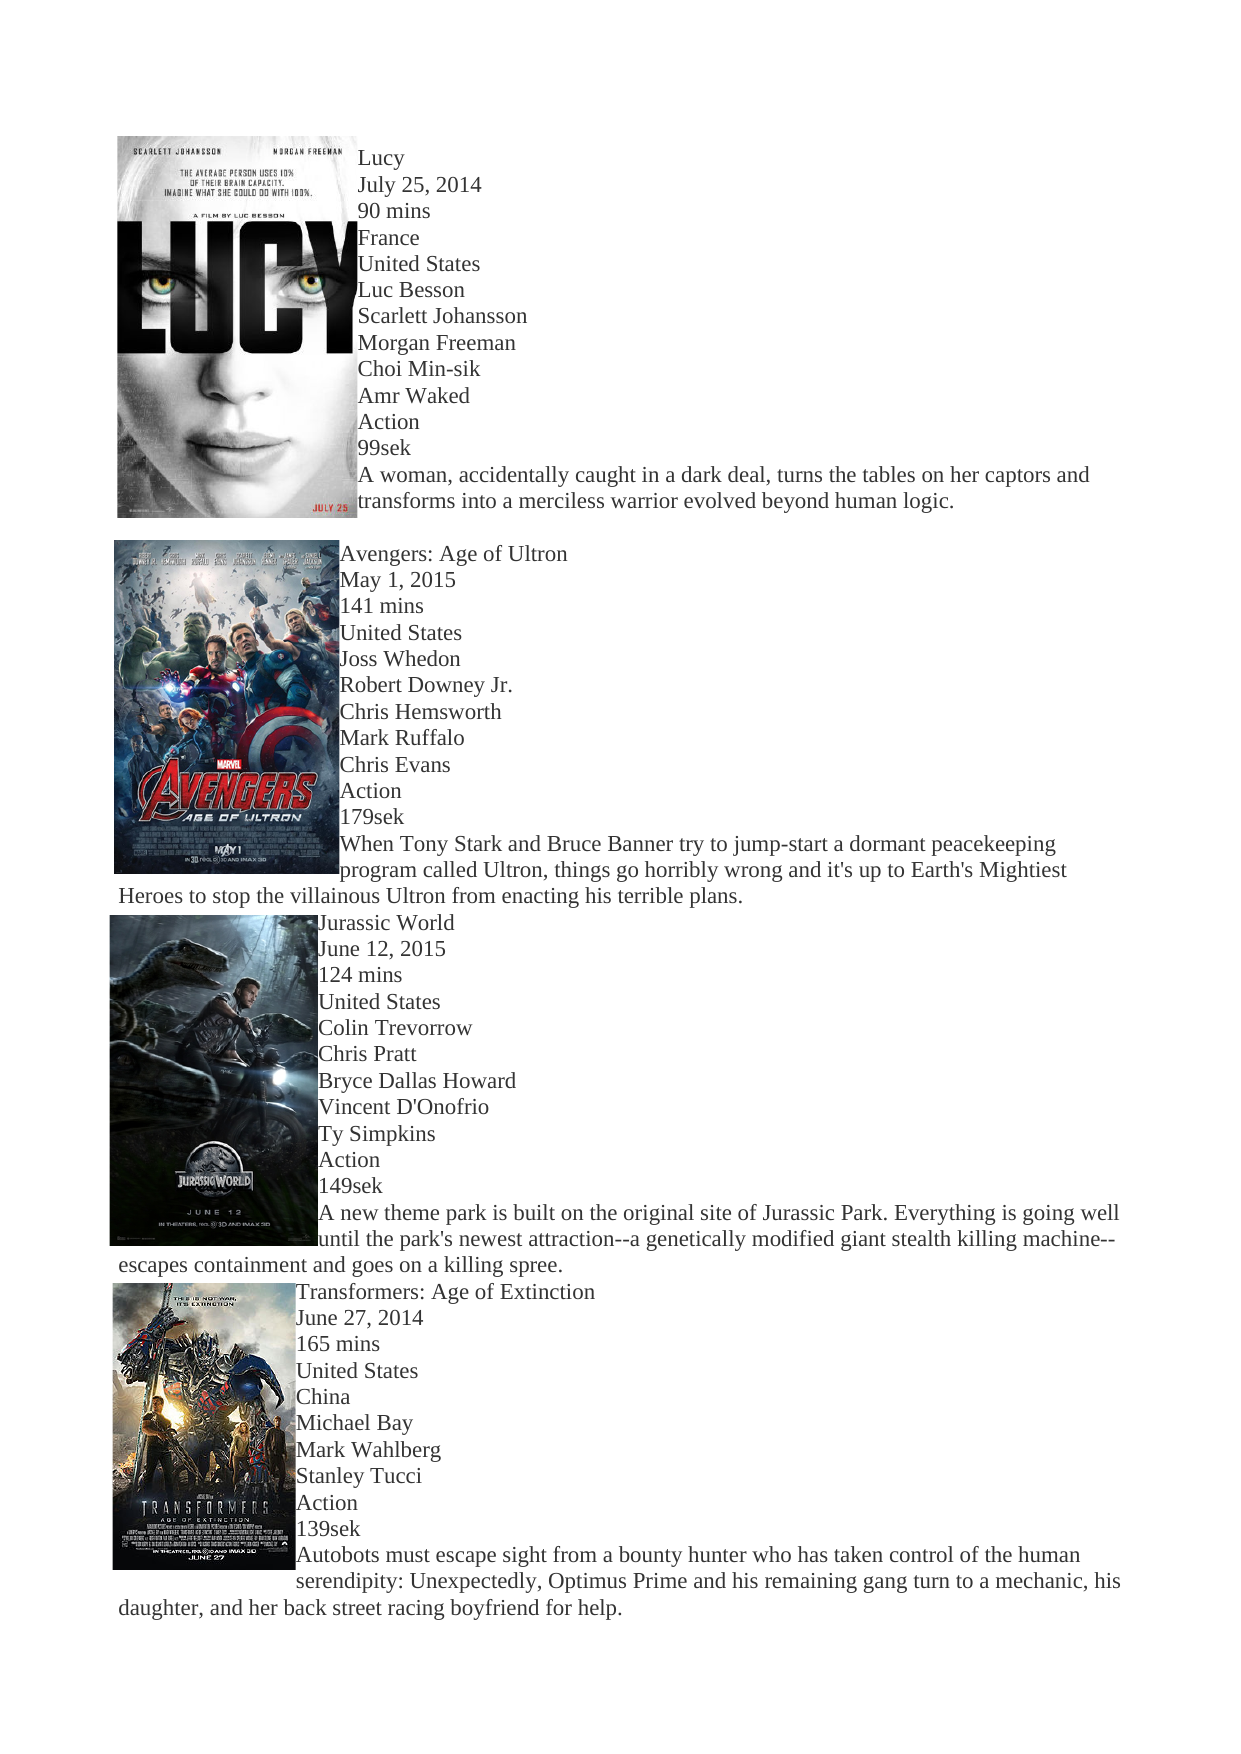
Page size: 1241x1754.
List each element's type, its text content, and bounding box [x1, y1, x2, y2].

text Robert Downey Jr. [340, 672, 1122, 698]
text Chris Hemsworth [340, 698, 1122, 724]
text 90 mins [358, 197, 1122, 223]
text Mark Wahlberg [296, 1436, 1122, 1462]
text Autobots must escape sight from a bounty hunter who has taken control of the human serendipity: Unexpectedly, Optimus Prime and his remaining gang turn to a mechanic, his daughter, and her back street racing boyfriend for help. [118, 1541, 1122, 1620]
text June 12, 2015 [318, 935, 1122, 961]
text 165 mins [296, 1330, 1122, 1357]
text Bryce Dallas Howard [318, 1067, 1122, 1093]
text Chris Evans [340, 751, 1122, 777]
text A woman, accidentally caught in a dark deal, turns the tables on her captors and transforms into a merciless warrior evolved beyond human logic. [358, 461, 1122, 513]
text France [358, 223, 1122, 250]
text May 1, 2015 [340, 566, 1122, 592]
text United States [318, 988, 1122, 1014]
text Amr Waked [358, 382, 1122, 408]
text 124 mins [318, 961, 1122, 988]
text Lucy [358, 144, 1122, 171]
text Vincent D'Onofrio [318, 1093, 1122, 1119]
text Colin Trevorrow [318, 1014, 1122, 1041]
text United States [358, 250, 1122, 276]
text When Tony Stark and Bruce Banner try to jump-start a dormant peacekeeping program called Ultron, things go horribly wrong and it's up to Earth's Mightiest Heroes to stop the villainous Ultron from enacting his terrible plans. [118, 830, 1122, 909]
text Action [296, 1488, 1122, 1515]
text Stanley Tucci [296, 1462, 1122, 1488]
text Morgan Freeman [358, 329, 1122, 355]
text Ty Simpkins [318, 1119, 1122, 1146]
picture [112, 1283, 296, 1570]
text A new theme park is built on the original site of Jurassic Park. Everything is going well until the park's newest attraction--a genetically modified giant stealth killing machine--escapes containment and goes on a killing spree. [118, 1199, 1122, 1278]
text 141 mins [340, 592, 1122, 619]
text Jurassic World [118, 909, 1122, 935]
picture [109, 915, 318, 1246]
text Chris Pratt [318, 1041, 1122, 1067]
text July 25, 2014 [358, 171, 1122, 197]
text China [296, 1383, 1122, 1409]
text Luc Besson [358, 276, 1122, 303]
picture [114, 540, 340, 874]
text June 27, 2014 [296, 1304, 1122, 1330]
text Avengers: Age of Ultron [340, 540, 1122, 566]
text Action [358, 408, 1122, 434]
text Action [318, 1146, 1122, 1172]
text Mark Ruffalo [340, 724, 1122, 751]
text United States [296, 1357, 1122, 1383]
text United States [340, 619, 1122, 645]
text 139sek [296, 1515, 1122, 1541]
text 179sek [340, 803, 1122, 830]
text Action [340, 777, 1122, 803]
text 149sek [318, 1172, 1122, 1199]
text Michael Bay [296, 1409, 1122, 1436]
text Scarlett Johansson [358, 303, 1122, 329]
text Choi Min-sik [358, 355, 1122, 382]
text Joss Whedon [340, 645, 1122, 672]
text Transformers: Age of Extinction [118, 1278, 1122, 1304]
text 99sek [358, 434, 1122, 461]
picture [117, 136, 358, 518]
